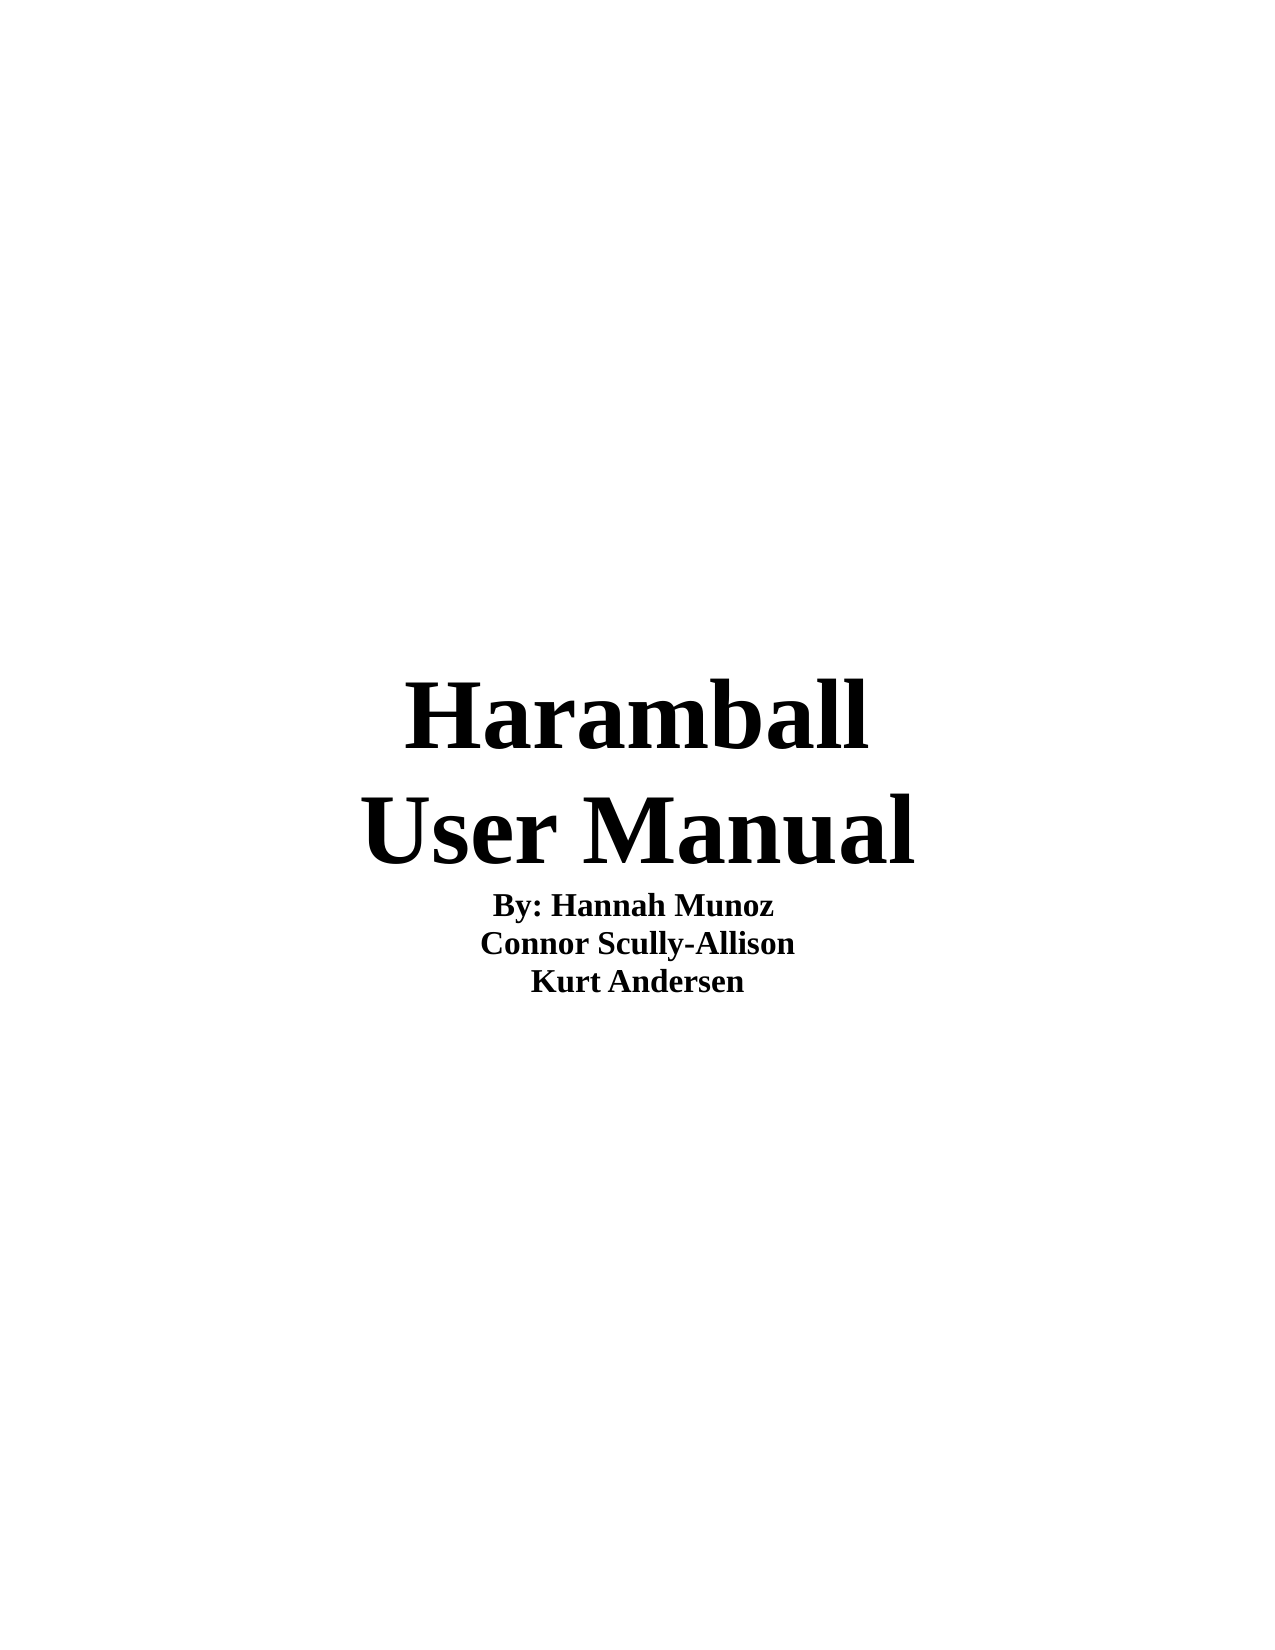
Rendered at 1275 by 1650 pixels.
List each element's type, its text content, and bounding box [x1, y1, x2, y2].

text Haramball [118, 655, 1157, 770]
text Connor Scully-Allison [118, 923, 1157, 961]
text By: Hannah Munoz [118, 885, 1157, 923]
text Kurt Andersen [118, 961, 1157, 1000]
text User Manual [118, 770, 1157, 885]
